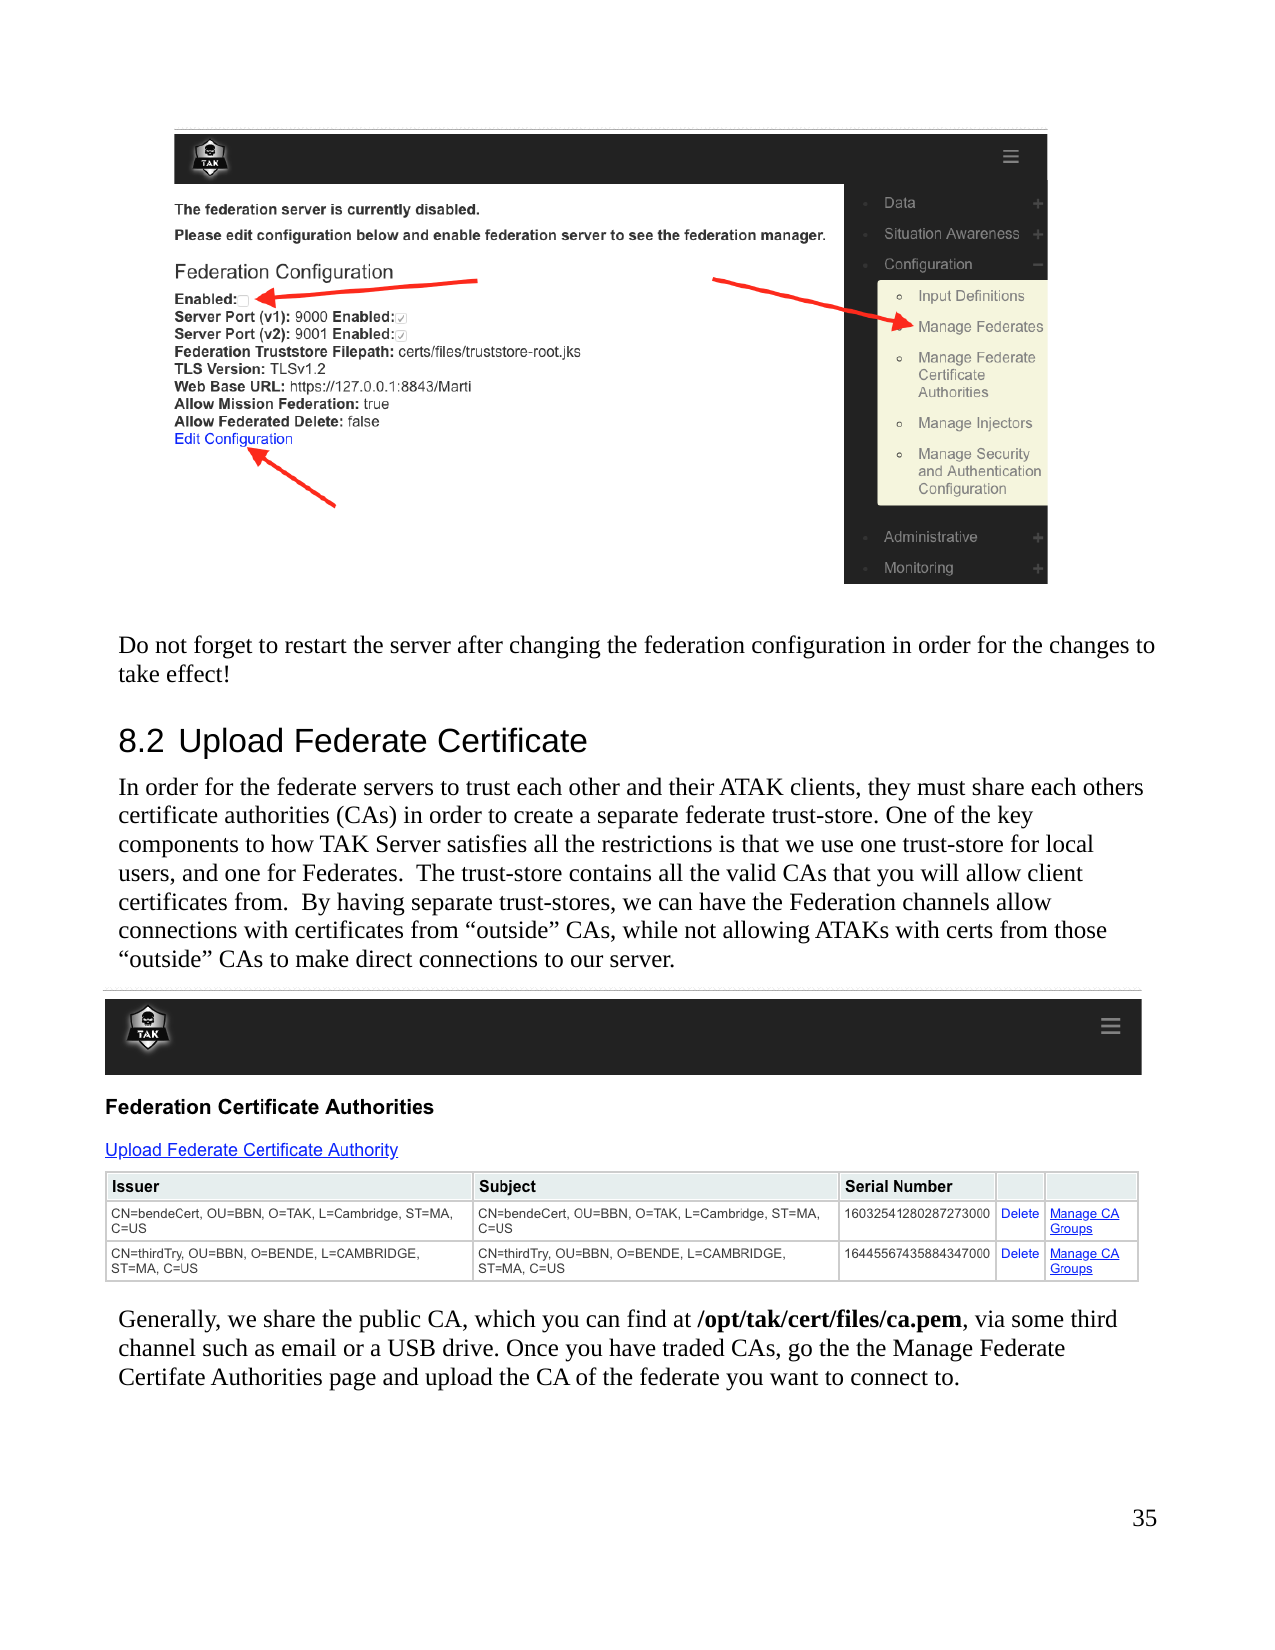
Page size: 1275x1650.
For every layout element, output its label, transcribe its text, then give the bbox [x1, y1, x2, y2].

picture [102, 987, 1142, 1305]
subtitle Upload Federate Certificate [118, 721, 1157, 759]
text Do not forget to restart the server after changing the federation configuration in order for the changes to take effect! [118, 630, 1157, 687]
picture [174, 127, 1048, 584]
text Generally, we share the public CA, which you can find at /opt/tak/cert/files/ca.pem, via some third channel such as email or a USB drive. Once you have traded CAs, go the the Manage Federate Certifate Authorities page and upload the CA of the federate you want to connect to. [118, 986, 1157, 1391]
text In order for the federate servers to trust each other and their ATAK clients, they must share each others certificate authorities (CAs) in order to create a separate federate trust-store. One of the key components to how TAK Server satisfies all the restrictions is that we use one trust-store for local users, and one for Federates. The trust-store contains all the valid CAs that you will allow client certificates from. By having separate trust-stores, we can have the Federation channels allow connections with certificates from “outside” CAs, while not allowing ATAKs with certs from those “outside” CAs to make direct connections to our server. [118, 772, 1157, 973]
